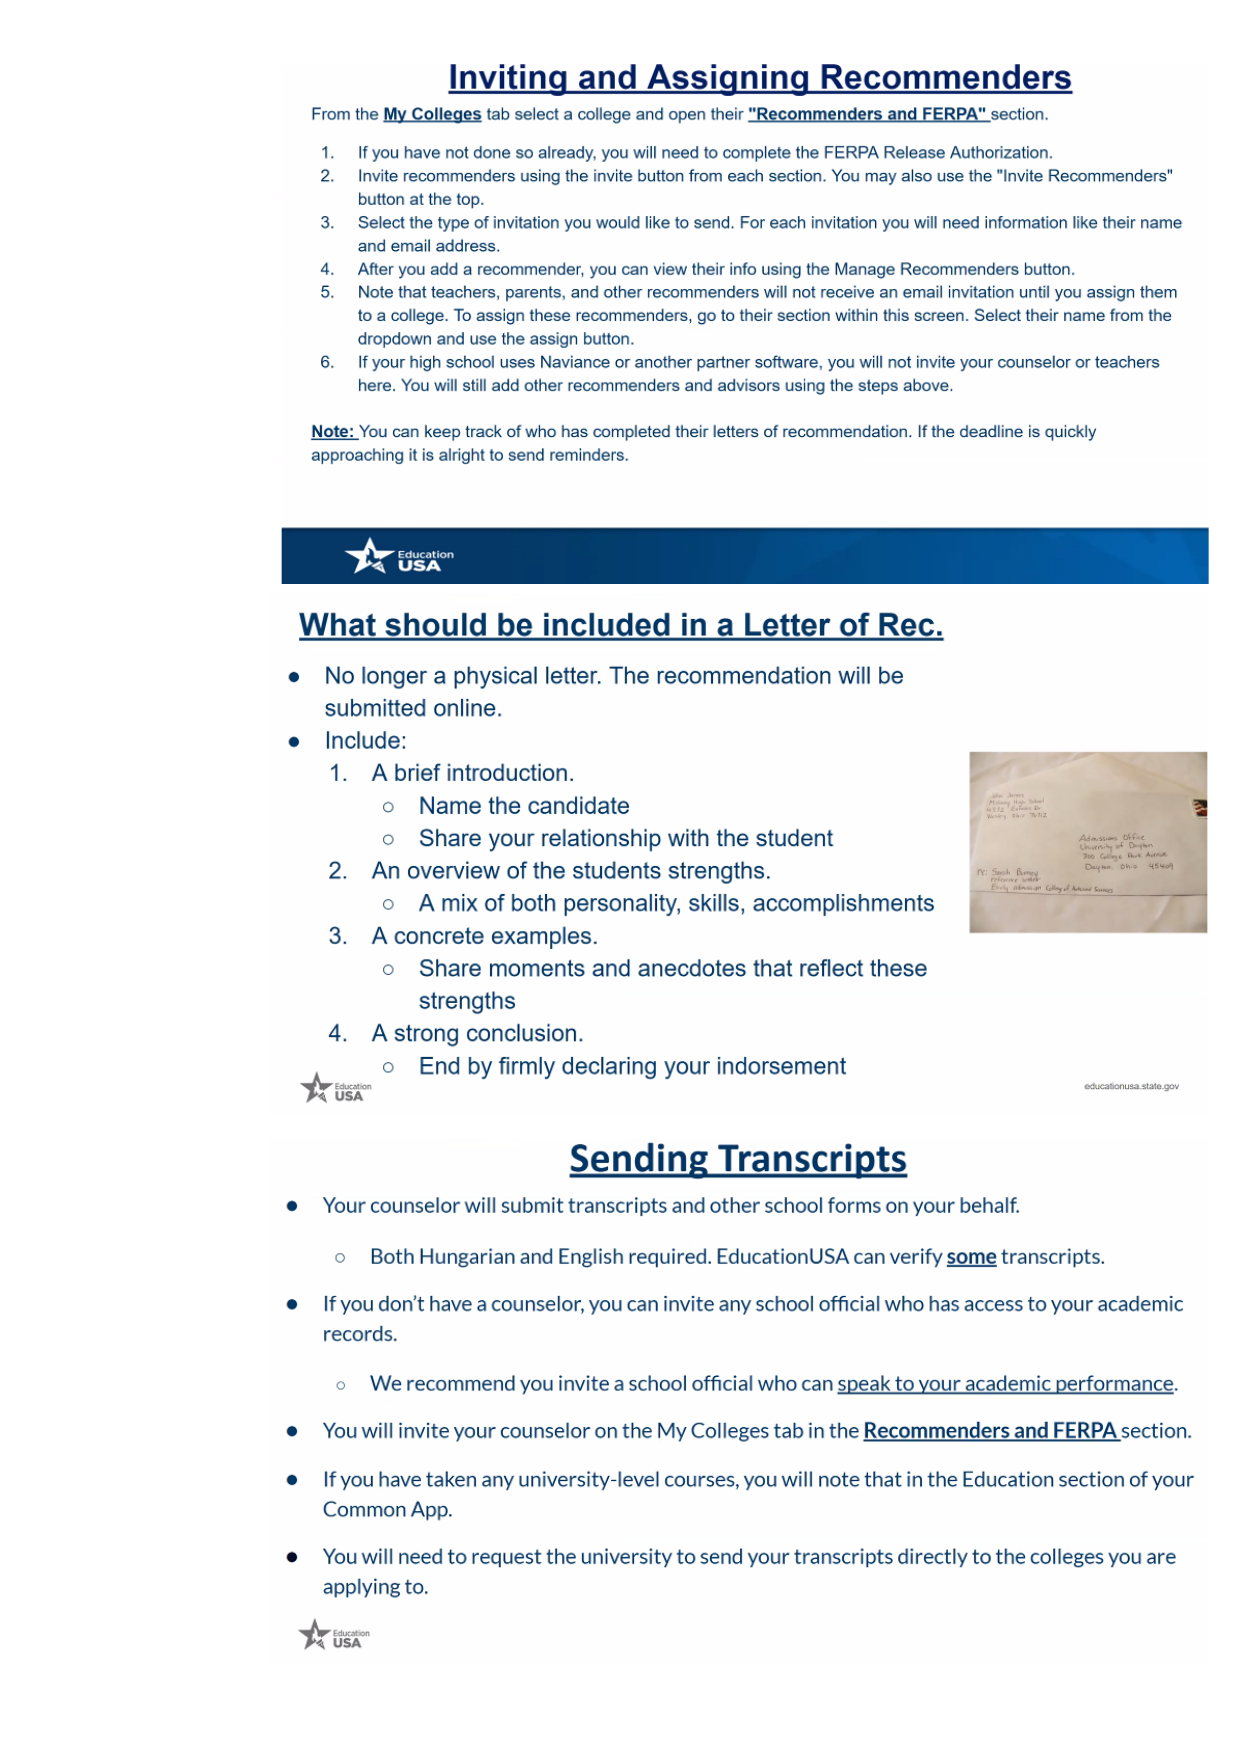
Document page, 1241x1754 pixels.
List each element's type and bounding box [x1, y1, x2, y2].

picture [268, 1139, 1208, 1665]
picture [281, 63, 1209, 584]
picture [270, 593, 1208, 1114]
